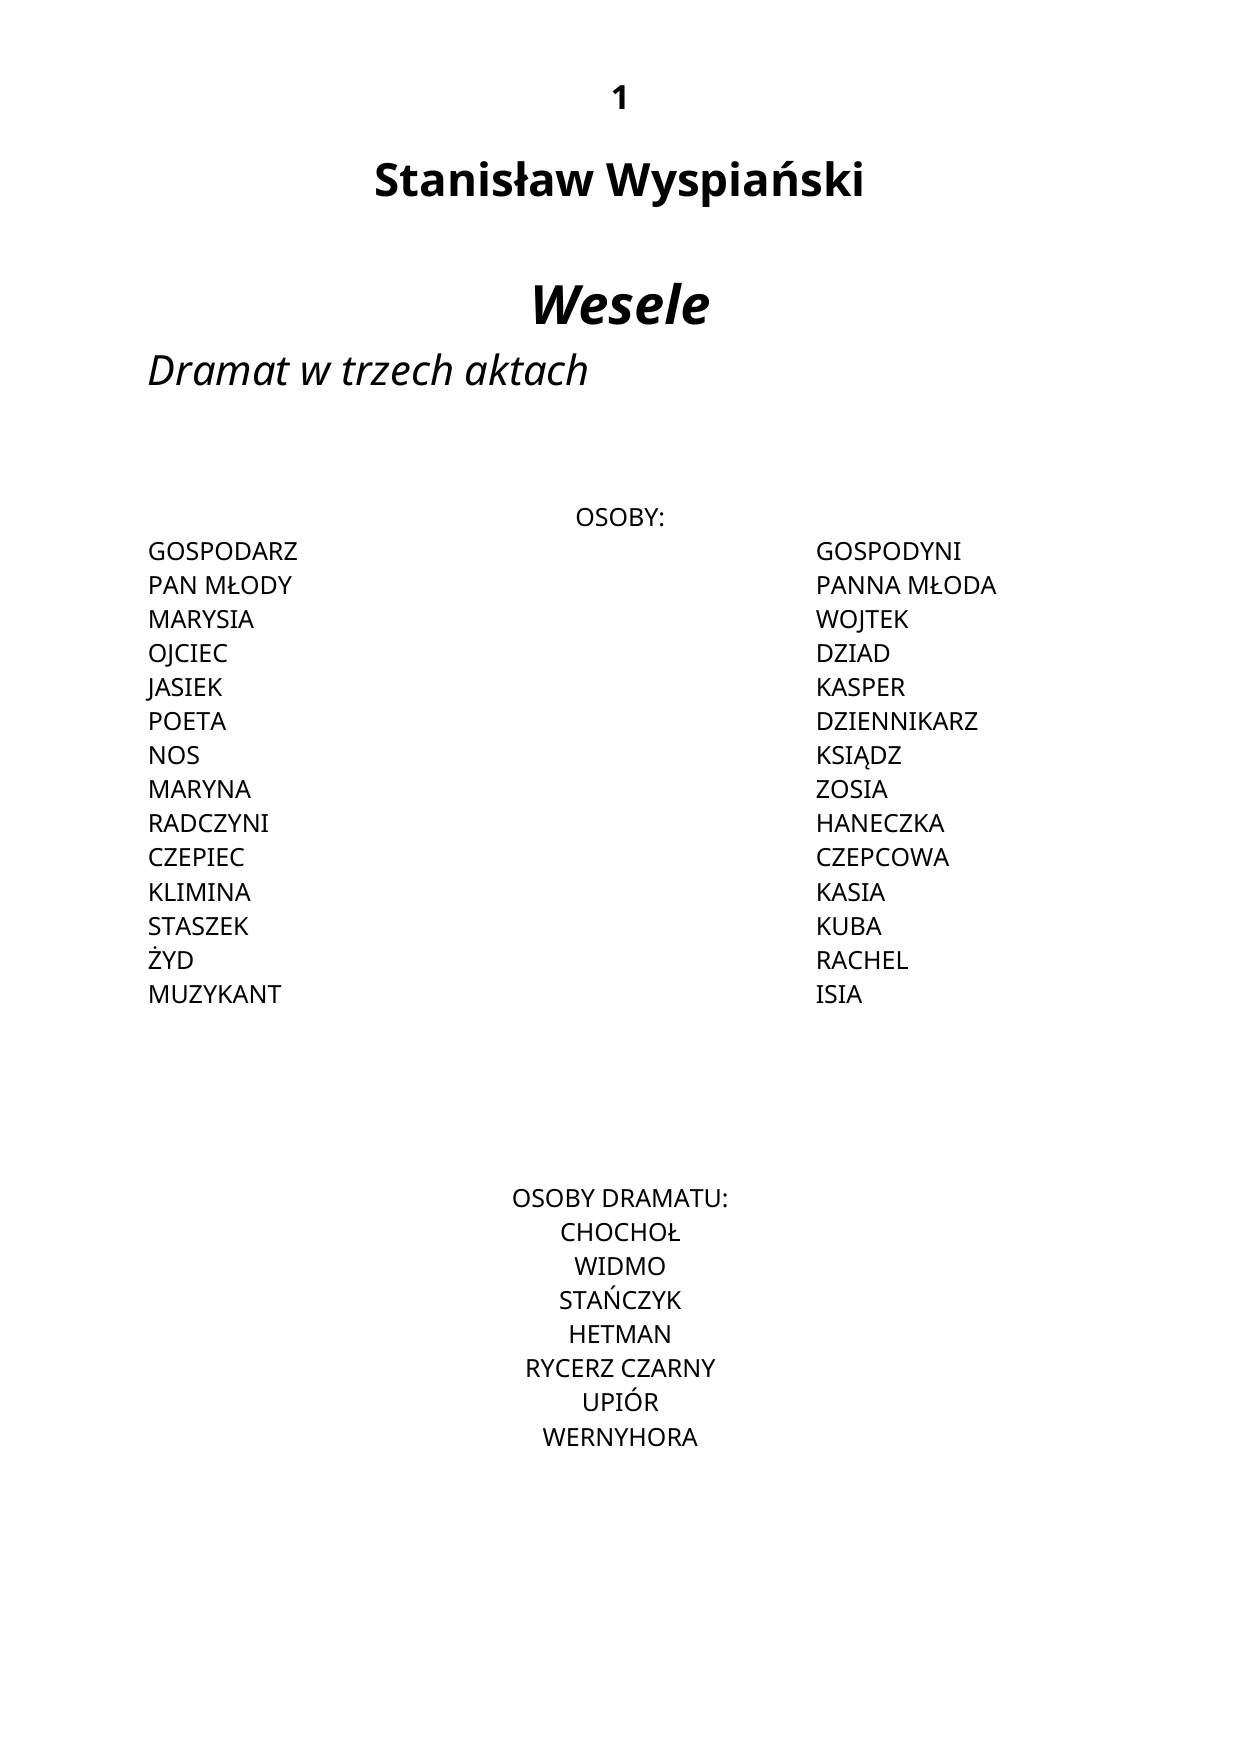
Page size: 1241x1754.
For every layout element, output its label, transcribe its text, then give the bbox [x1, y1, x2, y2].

text NOS KSIĄDZ [148, 738, 1093, 772]
text UPIÓR [148, 1385, 1093, 1419]
text HETMAN [148, 1317, 1093, 1351]
text WERNYHORA [148, 1419, 1093, 1453]
text CHOCHOŁ [148, 1215, 1093, 1249]
text POETA DZIENNIKARZ [148, 704, 1093, 738]
text OSOBY DRAMATU: [148, 1181, 1093, 1215]
text PAN MŁODY PANNA MŁODA [148, 568, 1093, 602]
text MARYSIA WOJTEK [148, 602, 1093, 636]
text STASZEK KUBA [148, 908, 1093, 942]
text WIDMO [148, 1249, 1093, 1283]
text RYCERZ CZARNY [148, 1351, 1093, 1385]
text Wesele [148, 267, 1093, 341]
text Dramat w trzech aktach [148, 341, 1093, 397]
text CZEPIEC CZEPCOWA [148, 840, 1093, 874]
text OSOBY: [148, 499, 1093, 533]
text ŻYD RACHEL [148, 942, 1093, 976]
text OJCIEC DZIAD [148, 636, 1093, 670]
text MARYNA ZOSIA [148, 772, 1093, 806]
text STAŃCZYK [148, 1283, 1093, 1317]
text RADCZYNI HANECZKA [148, 806, 1093, 840]
text JASIEK KASPER [148, 670, 1093, 704]
text MUZYKANT ISIA [148, 976, 1093, 1010]
text Stanisław Wyspiański [148, 148, 1093, 210]
text GOSPODARZ GOSPODYNI [148, 533, 1093, 568]
text KLIMINA KASIA [148, 874, 1093, 908]
